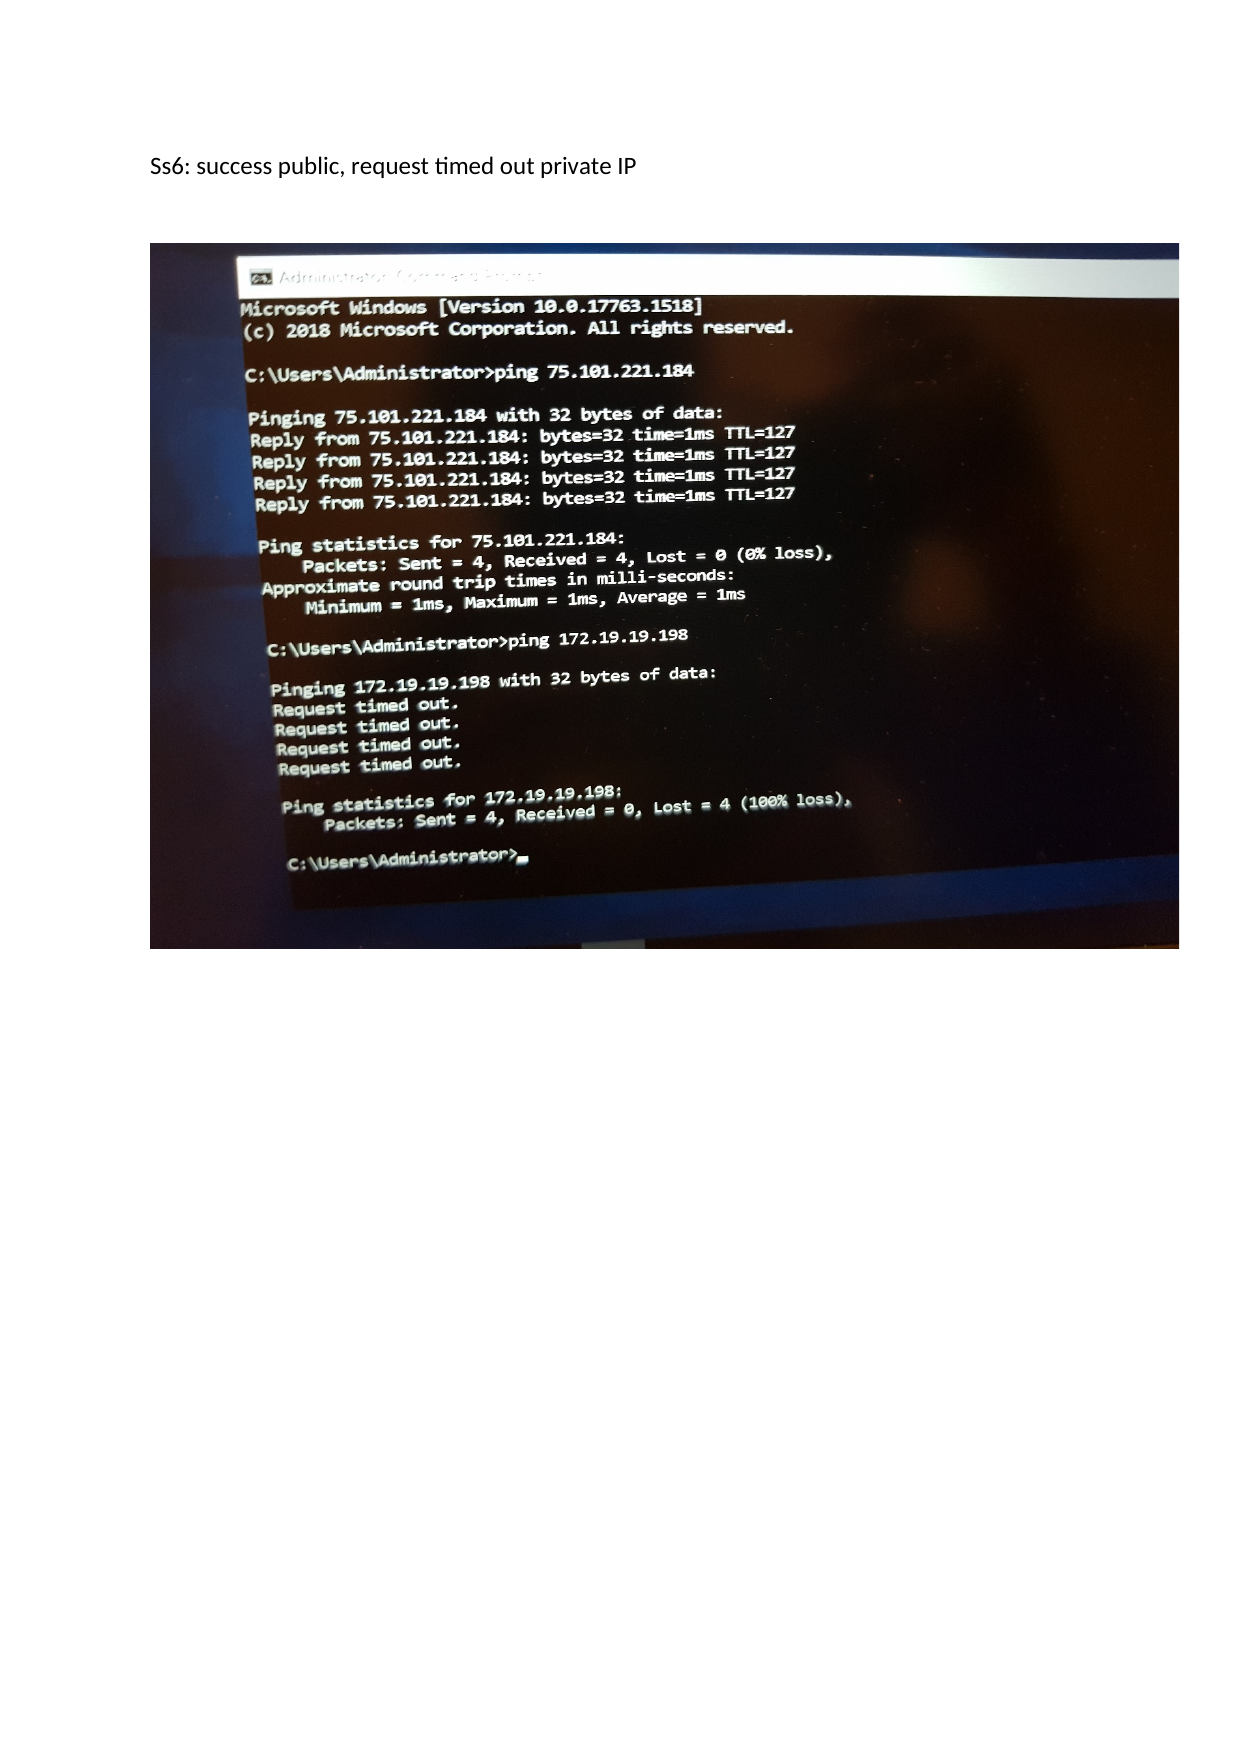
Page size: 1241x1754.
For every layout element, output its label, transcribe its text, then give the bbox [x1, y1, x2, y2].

text Ss6: success public, request timed out private IP [150, 150, 1090, 181]
